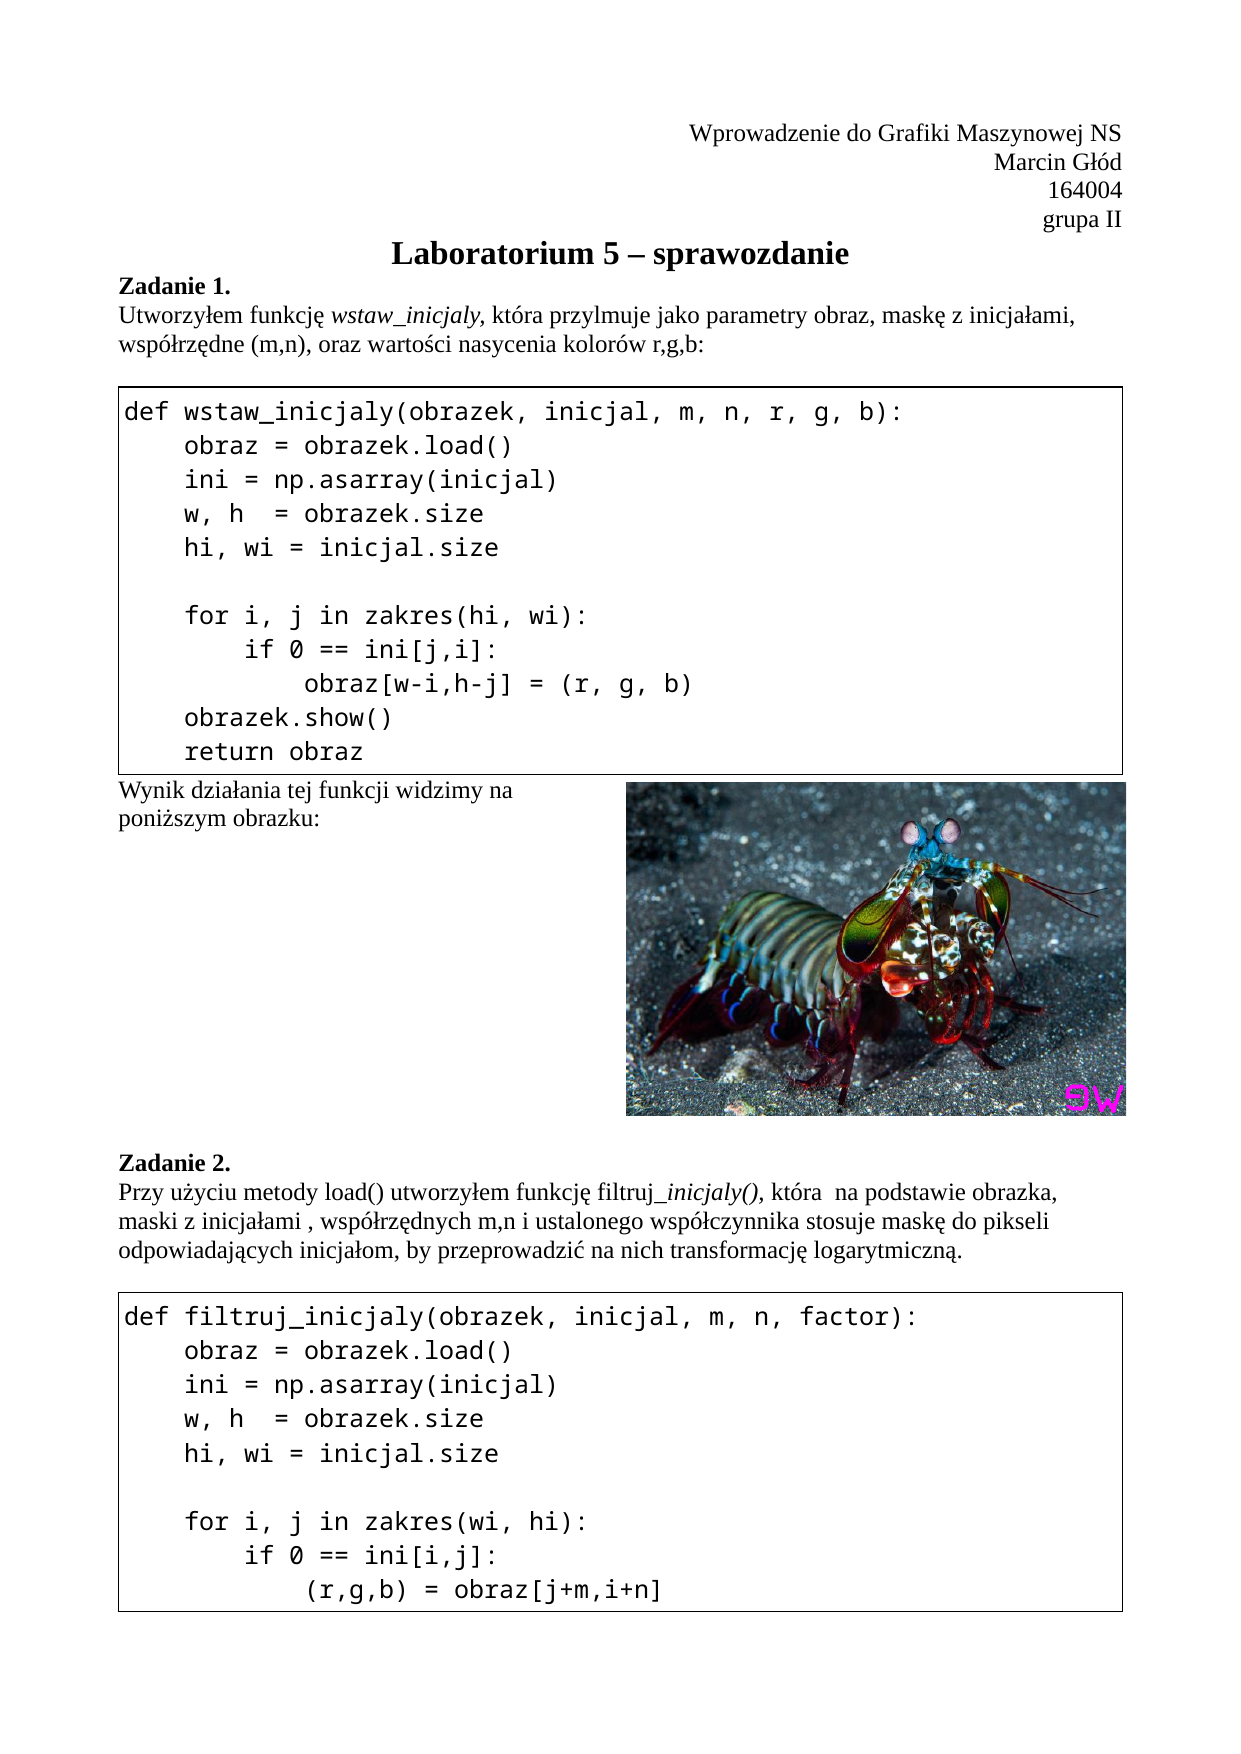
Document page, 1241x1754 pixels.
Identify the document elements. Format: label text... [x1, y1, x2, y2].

text Wprowadzenie do Grafiki Maszynowej NS [118, 118, 1122, 147]
text Przy użyciu metody load() utworzyłem funkcję filtruj_inicjaly(), która na podstawie obrazka, maski z inicjałami , współrzędnych m,n i ustalonego współczynnika stosuje maskę do pikseli odpowiadających inicjałom, by przeprowadzić na nich transformację logarytmiczną. [118, 1177, 1122, 1292]
table_header def wstaw_inicjaly(obrazek, inicjal, m, n, r, g, b): obraz = obrazek.load() ini = np.asarray(inicjal) w, h = obrazek.size hi, wi = inicjal.size for i, j in zakres(hi, wi): if 0 == ini[j,i]: obraz[w-i,h-j] = (r, g, b) obrazek.show() return obraz [119, 388, 1122, 774]
picture [626, 782, 1127, 1116]
table_header def filtruj_inicjaly(obrazek, inicjal, m, n, factor): obraz = obrazek.load() ini = np.asarray(inicjal) w, h = obrazek.size hi, wi = inicjal.size for i, j in zakres(wi, hi): if 0 == ini[i,j]: (r,g,b) = obraz[j+m,i+n] [119, 1293, 1122, 1611]
text 164004 grupa II [118, 176, 1122, 233]
text Zadanie 1. [118, 271, 1122, 300]
text Utworzyłem funkcję wstaw_inicjaly, która przylmuje jako parametry obraz, maskę z inicjałami, współrzędne (m,n), oraz wartości nasycenia kolorów r,g,b: [118, 300, 1122, 386]
text Zadanie 2. [118, 1148, 1122, 1177]
text Marcin Głód [118, 147, 1122, 176]
text Wynik działania tej funkcji widzimy na poniższym obrazku: [118, 775, 1122, 861]
text Laboratorium 5 – sprawozdanie [118, 233, 1122, 271]
